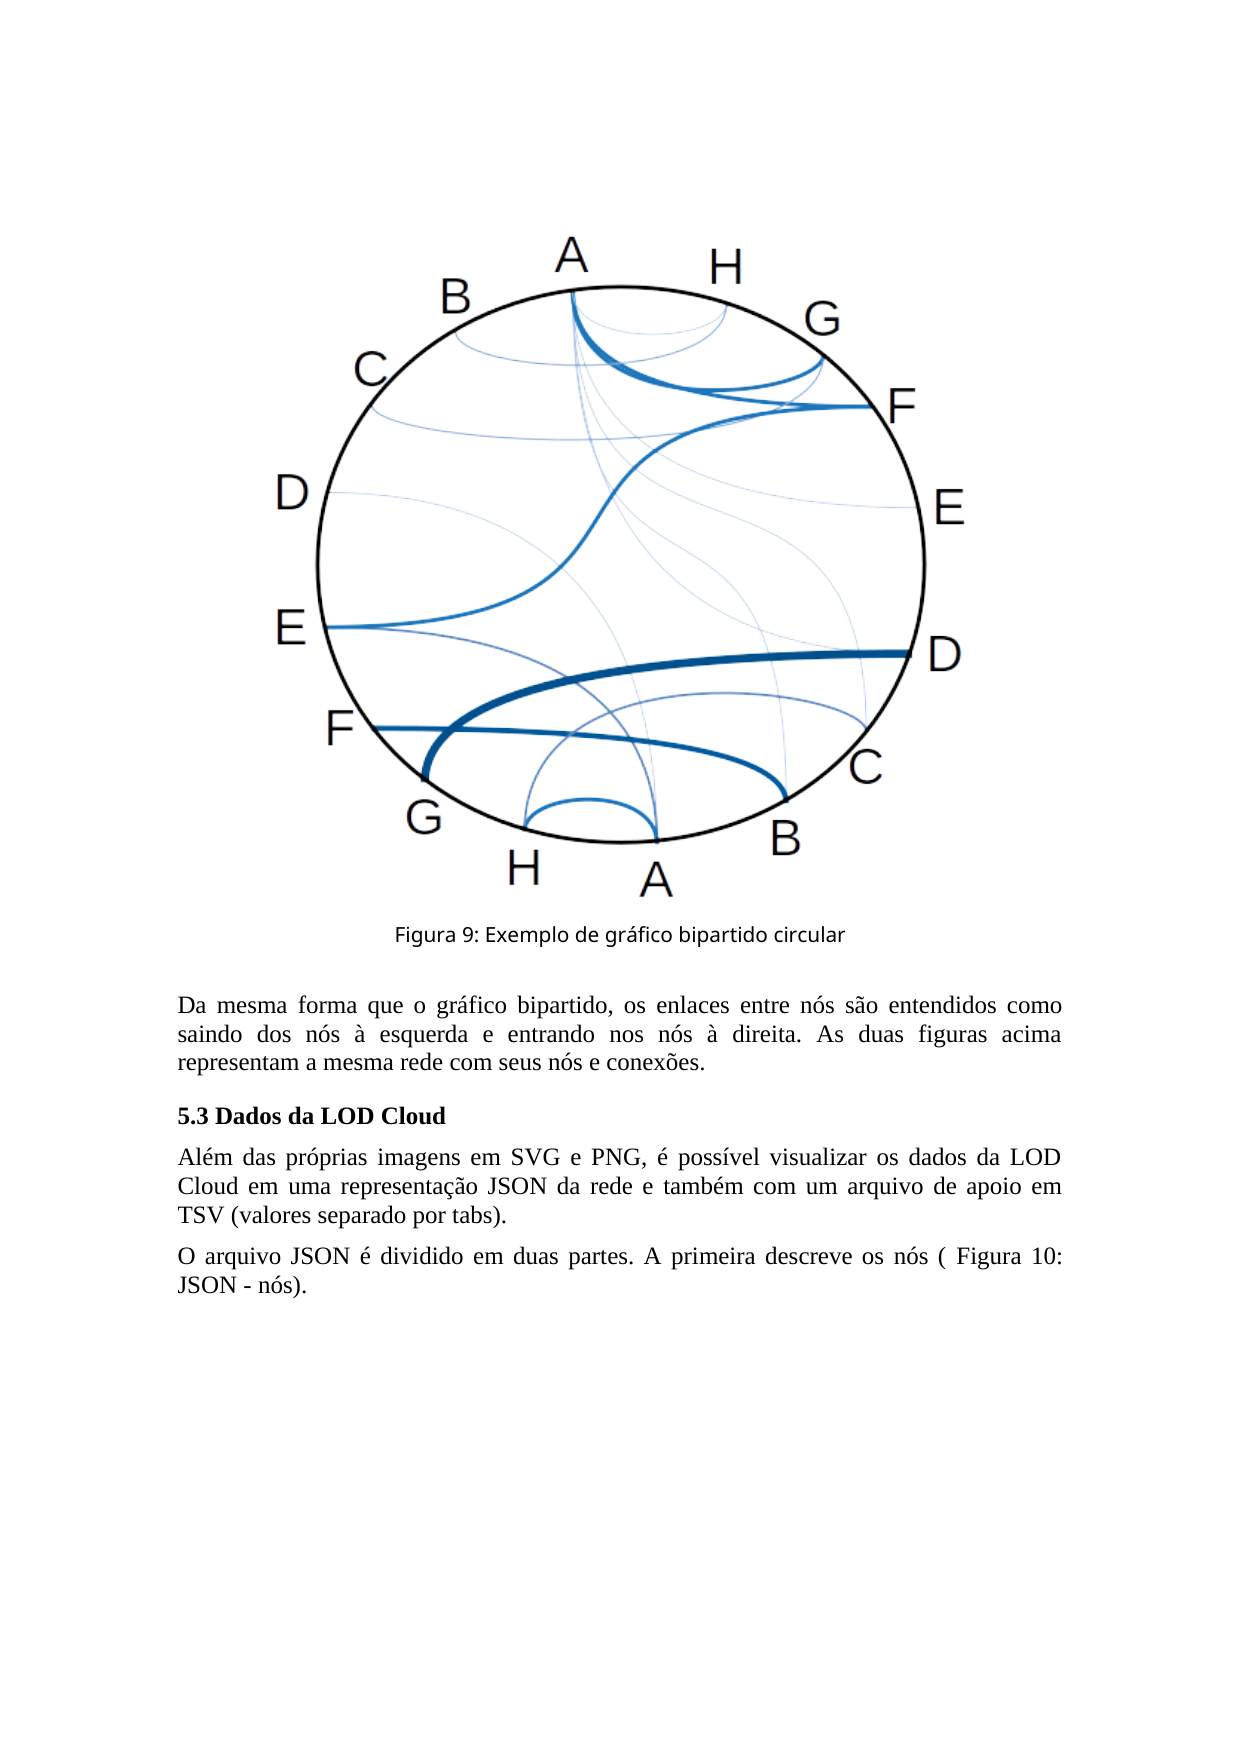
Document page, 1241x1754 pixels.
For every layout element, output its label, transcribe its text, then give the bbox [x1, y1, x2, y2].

text Além das próprias imagens em SVG e PNG, é possível visualizar os dados da LOD Cloud em uma representação JSON da rede e também com um arquivo de apoio em TSV (valores separado por tabs). [177, 1142, 1063, 1229]
text Figura 9: Exemplo de gráfico bipartido circular [241, 219, 999, 949]
text O arquivo JSON é dividido em duas partes. A primeira descreve os nós ( Figura 10: JSON - nós). [177, 1241, 1063, 1299]
picture [260, 219, 980, 915]
text Da mesma forma que o gráfico bipartido, os enlaces entre nós são entendidos como saindo dos nós à esquerda e entrando nos nós à direita. As duas figuras acima representam a mesma rede com seus nós e conexões. [177, 990, 1063, 1076]
subtitle 5.3 Dados da LOD Cloud [177, 1101, 1063, 1130]
